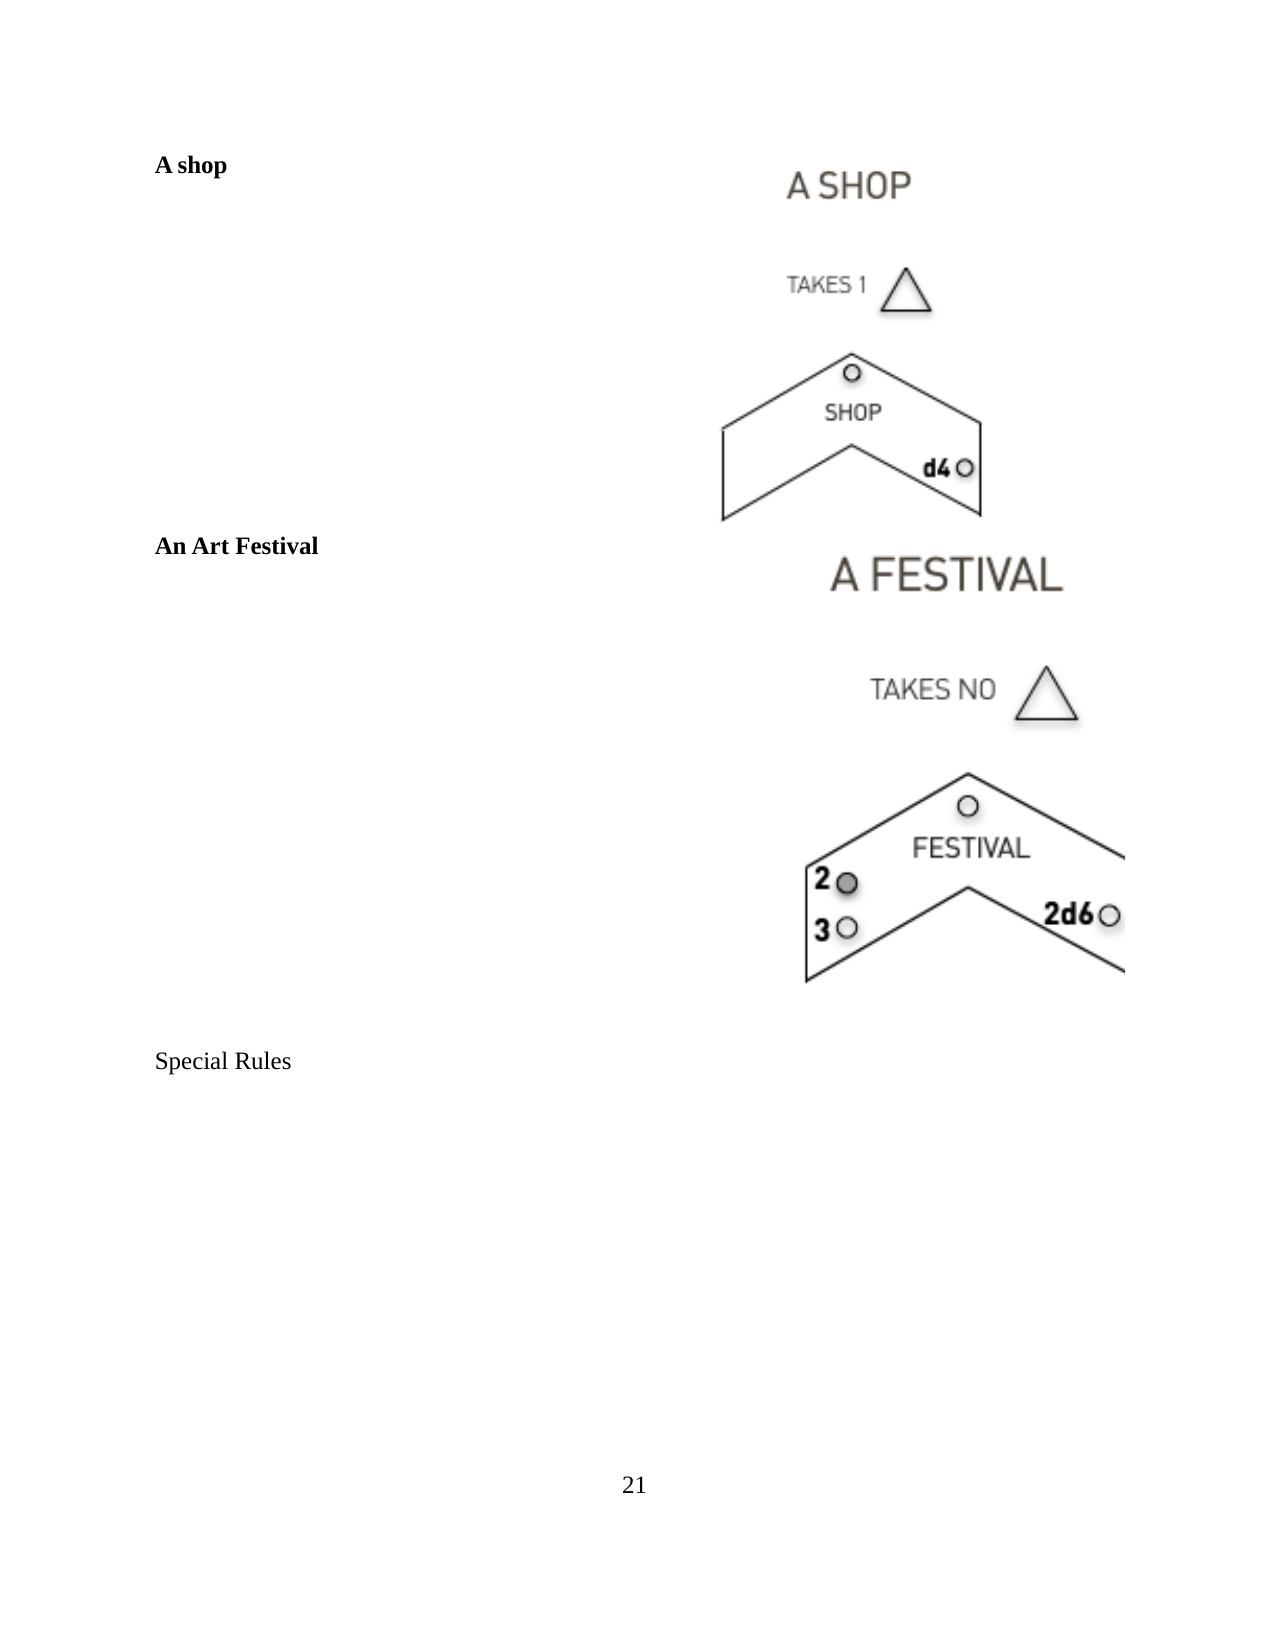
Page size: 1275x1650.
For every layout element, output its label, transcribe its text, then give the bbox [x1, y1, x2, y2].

table_cell An Art Festival [150, 531, 637, 1046]
picture [641, 150, 1125, 1046]
table_cell Special Rules [150, 1046, 637, 1074]
table_cell [638, 1046, 1125, 1074]
table_header [1076, 150, 1125, 531]
table_header A shop [150, 150, 637, 531]
